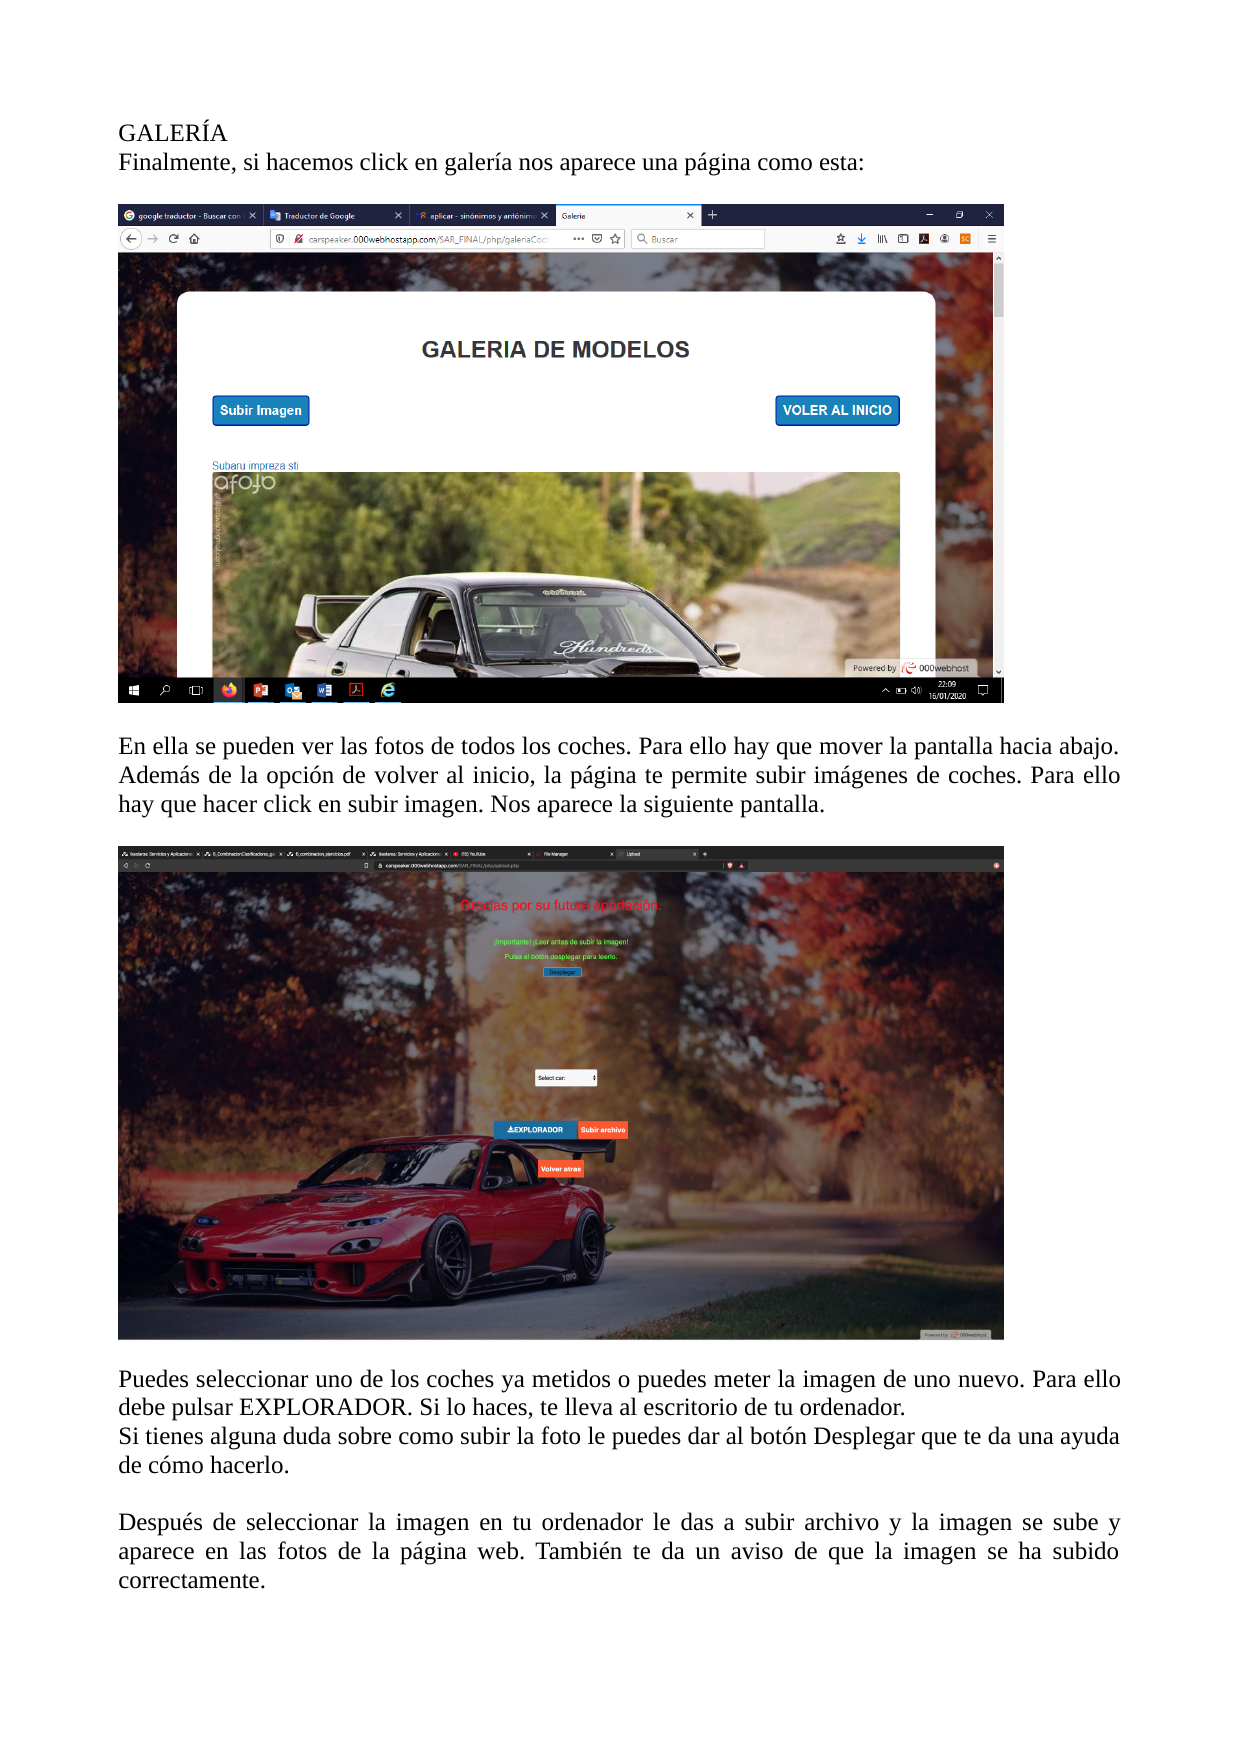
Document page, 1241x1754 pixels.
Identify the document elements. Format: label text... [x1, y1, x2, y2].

text Después de seleccionar la imagen en tu ordenador le das a subir archivo y la imagen se sube y aparece en las fotos de la página web. También te da un aviso de que la imagen se ha subido correctamente. [118, 1507, 1122, 1594]
picture [118, 204, 1004, 703]
text Finalmente, si hacemos click en galería nos aparece una página como esta: [118, 147, 1122, 176]
text GALERÍA [118, 118, 1122, 147]
text Si tienes alguna duda sobre como subir la foto le puedes dar al botón Desplegar que te da una ayuda de cómo hacerlo. [118, 1421, 1122, 1479]
picture [118, 846, 1004, 1341]
text Puedes seleccionar uno de los coches ya metidos o puedes meter la imagen de uno nuevo. Para ello debe pulsar EXPLORADOR. Si lo haces, te lleva al escritorio de tu ordenador. [118, 1364, 1122, 1421]
text En ella se pueden ver las fotos de todos los coches. Para ello hay que mover la pantalla hacia abajo. Además de la opción de volver al inicio, la página te permite subir imágenes de coches. Para ello hay que hacer click en subir imagen. Nos aparece la siguiente pantalla. [118, 731, 1122, 817]
